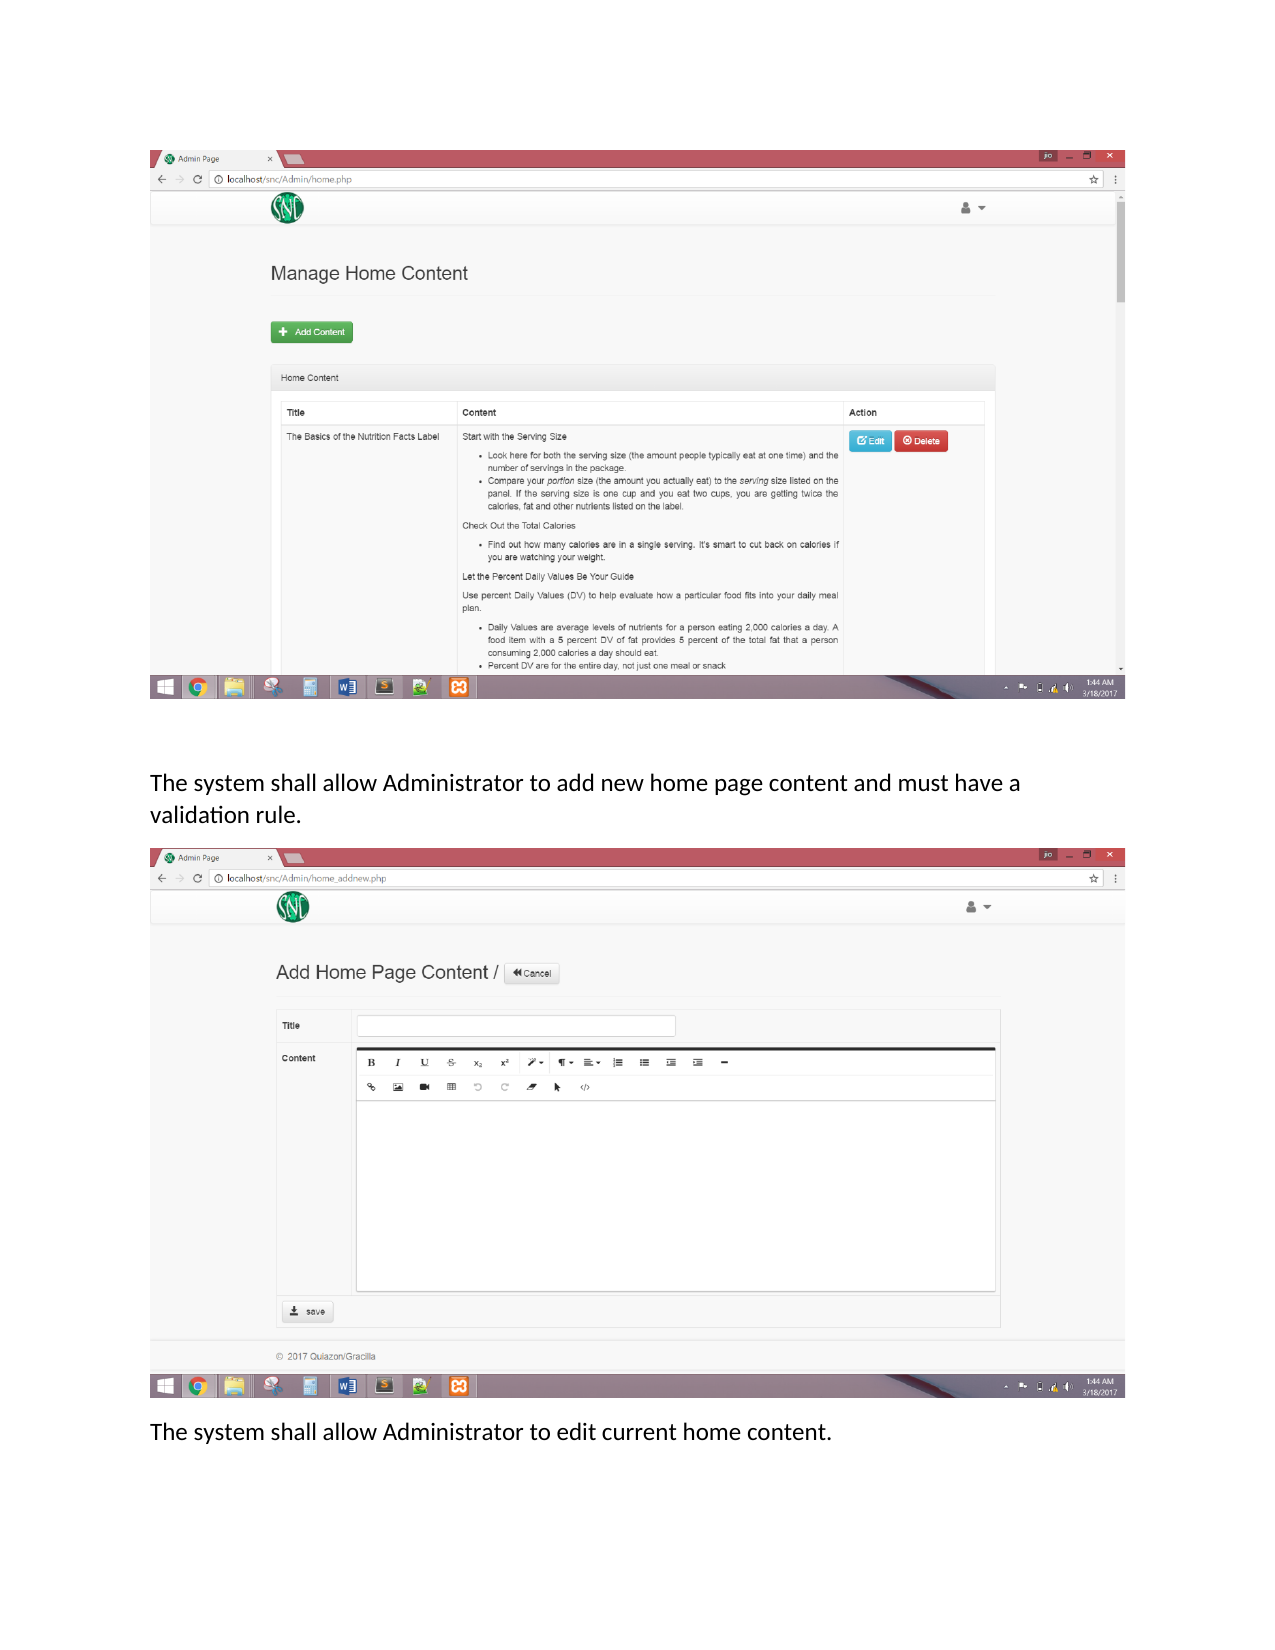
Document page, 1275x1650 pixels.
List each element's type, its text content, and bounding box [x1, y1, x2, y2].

text The system shall allow Administrator to edit current home content. [150, 1416, 1125, 1446]
text The system shall allow Administrator to add new home page content and must have a validation rule. [150, 767, 1125, 830]
